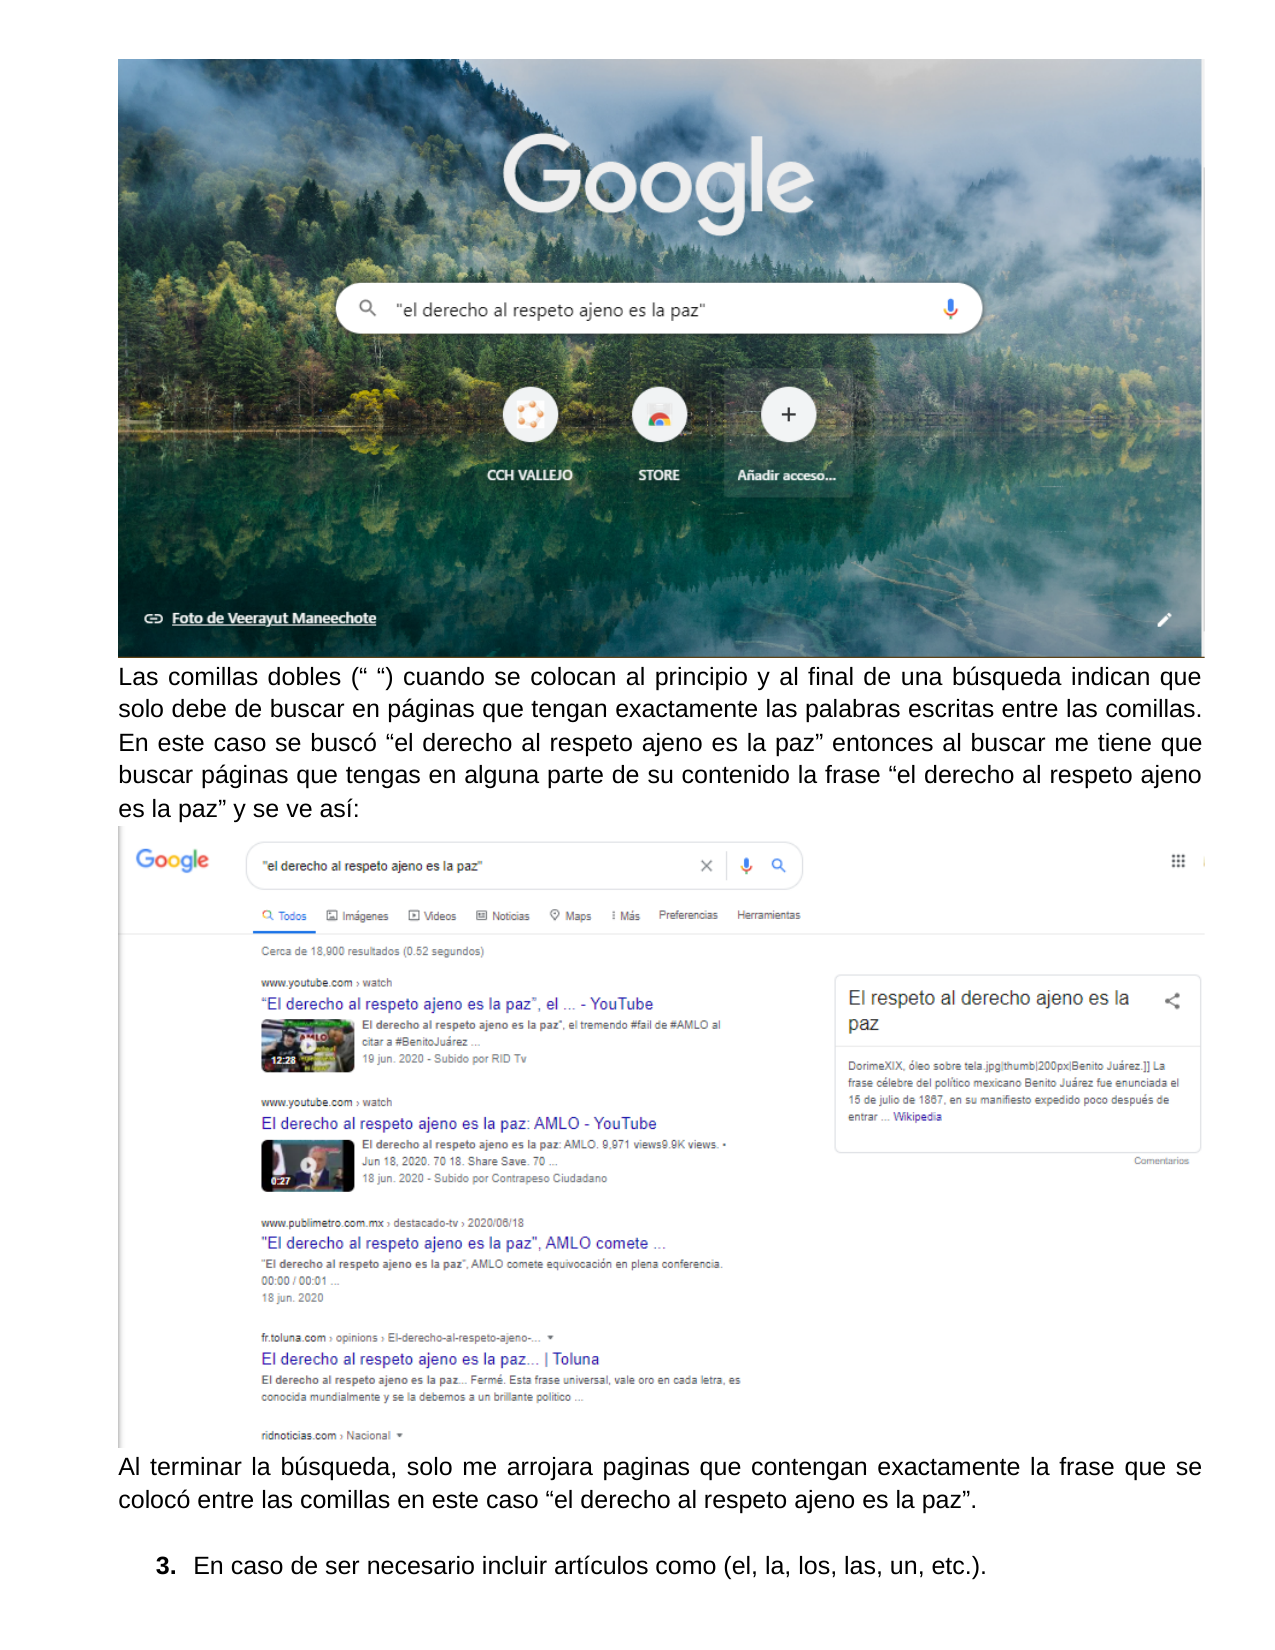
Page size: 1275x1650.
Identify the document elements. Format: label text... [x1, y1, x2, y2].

text Al terminar la búsqueda, solo me arrojara paginas que contengan exactamente la frase que se colocó entre las comillas en este caso “el derecho al respeto ajeno es la paz”. [118, 1452, 1205, 1514]
list En caso de ser necesario incluir artículos como (el, la, los, las, un, etc.). [156, 1551, 1205, 1580]
text Las comillas dobles (“ “) cuando se colocan al principio y al final de una búsqueda indican que solo debe de buscar en páginas que tengan exactamente las palabras escritas entre las comillas. En este caso se buscó “el derecho al respeto ajeno es la paz” entonces al buscar me tiene que buscar páginas que tengas en alguna parte de su contenido la frase “el derecho al respeto ajeno es la paz” y se ve así: [118, 661, 1205, 822]
